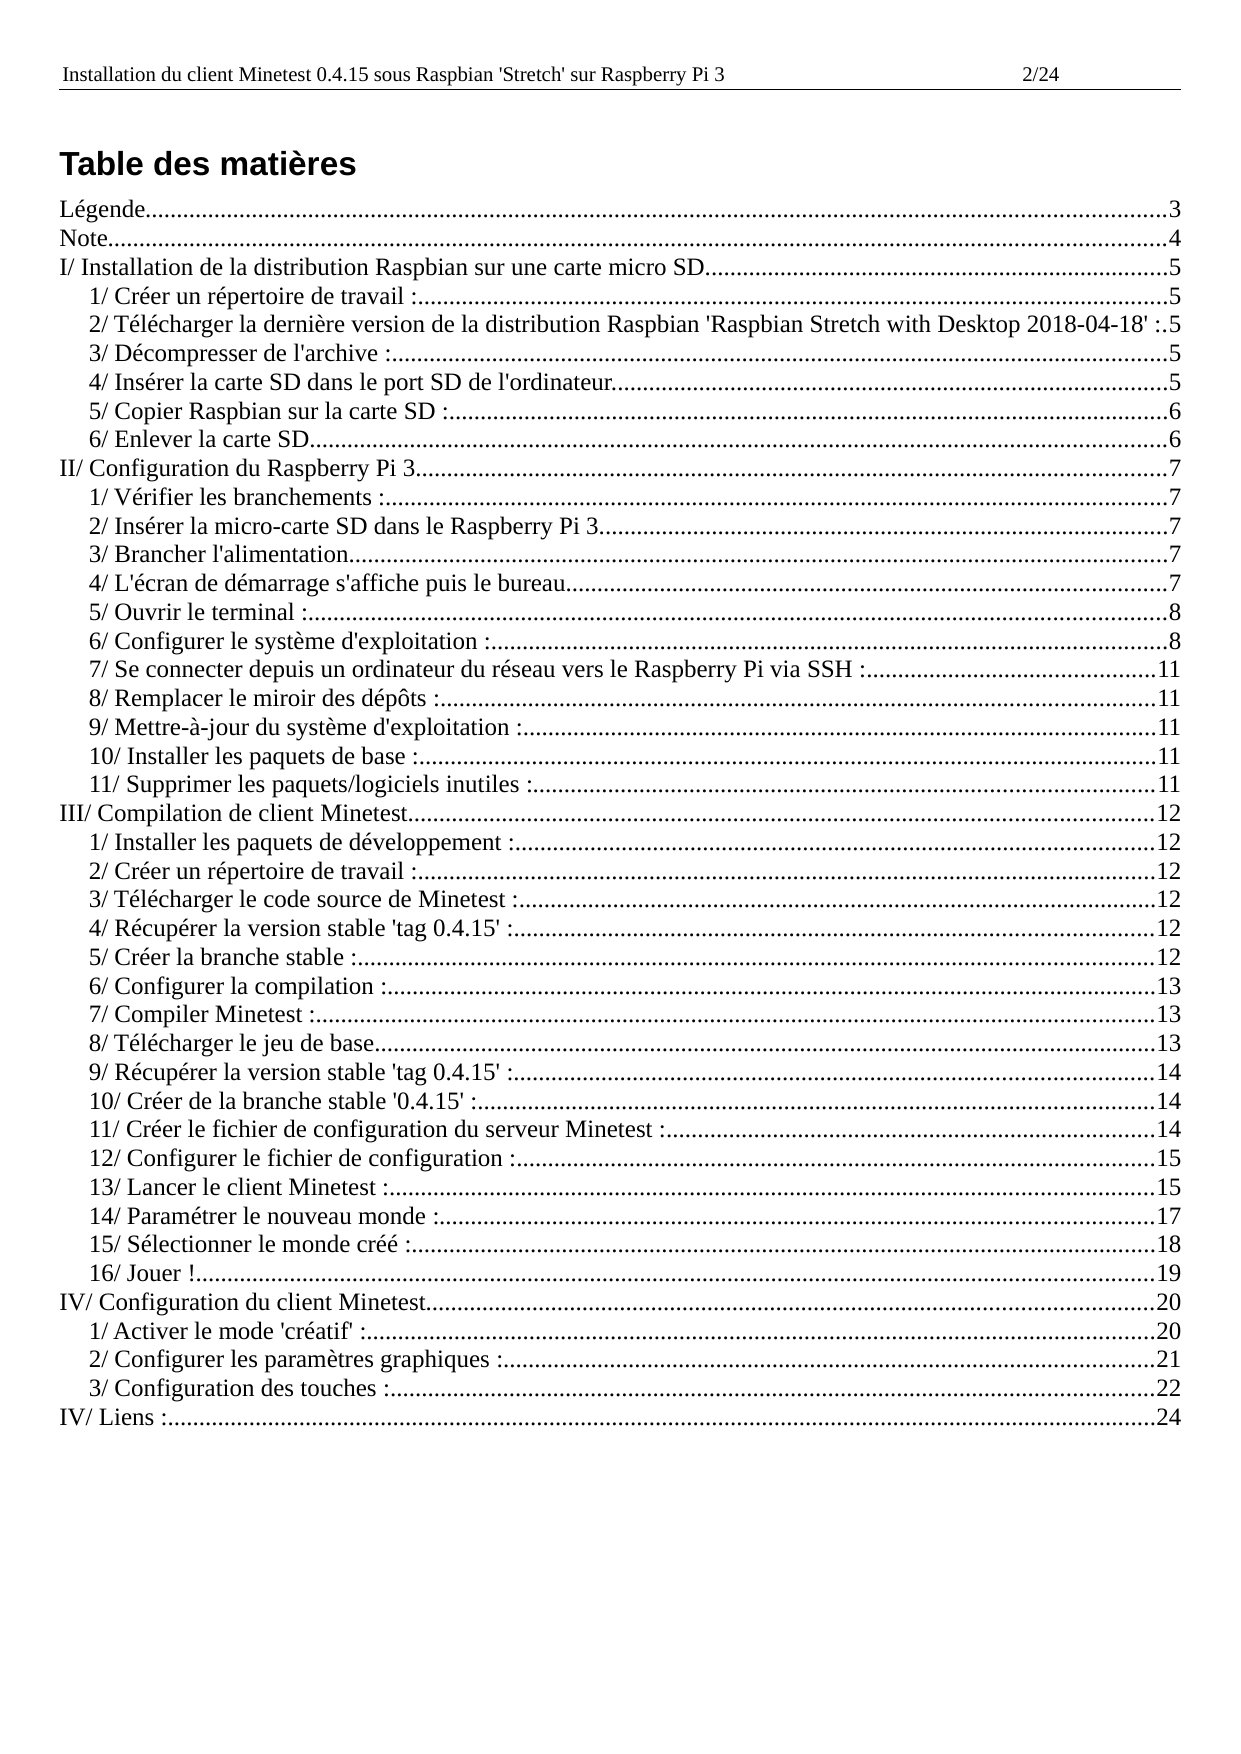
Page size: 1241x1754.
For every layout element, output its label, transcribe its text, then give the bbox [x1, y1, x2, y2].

text 7/ Se connecter depuis un ordinateur du réseau vers le Raspberry Pi via SSH : 11 [88, 654, 1181, 683]
text 5/ Créer la branche stable : 12 [88, 942, 1181, 971]
text 16/ Jouer ! 19 [88, 1258, 1181, 1287]
text 15/ Sélectionner le monde créé : 18 [88, 1229, 1181, 1258]
text 1/ Activer le mode 'créatif' : 20 [88, 1316, 1181, 1344]
text 13/ Lancer le client Minetest : 15 [88, 1172, 1181, 1201]
text II/ Configuration du Raspberry Pi 3. 7 [59, 453, 1181, 482]
text 6/ Configurer la compilation : 13 [88, 971, 1181, 999]
text 11/ Supprimer les paquets/logiciels inutiles : 11 [88, 769, 1181, 798]
text 6/ Configurer le système d'exploitation : 8 [88, 626, 1181, 654]
text IV/ Liens : 24 [59, 1402, 1181, 1431]
text 8/ Remplacer le miroir des dépôts : 11 [88, 683, 1181, 712]
text I/ Installation de la distribution Raspbian sur une carte micro SD. 5 [59, 252, 1181, 281]
text 3/ Brancher l'alimentation. 7 [88, 539, 1181, 568]
text 12/ Configurer le fichier de configuration : 15 [88, 1143, 1181, 1172]
text 2/ Télécharger la dernière version de la distribution Raspbian 'Raspbian Stretch with Desktop 2018-04-18' : 5 [88, 309, 1181, 338]
text 2/ Configurer les paramètres graphiques : 21 [88, 1344, 1181, 1373]
text 9/ Mettre-à-jour du système d'exploitation : 11 [88, 712, 1181, 741]
text III/ Compilation de client Minetest. 12 [59, 798, 1181, 827]
text Légende 3 [59, 194, 1181, 223]
text 5/ Ouvrir le terminal : 8 [88, 597, 1181, 626]
text 3/ Configuration des touches : 22 [88, 1373, 1181, 1402]
text 10/ Créer de la branche stable '0.4.15' : 14 [88, 1086, 1181, 1114]
text 3/ Télécharger le code source de Minetest : 12 [88, 884, 1181, 913]
text 2/ Créer un répertoire de travail : 12 [88, 856, 1181, 884]
text 14/ Paramétrer le nouveau monde : 17 [88, 1201, 1181, 1229]
text 4/ Insérer la carte SD dans le port SD de l'ordinateur. 5 [88, 367, 1181, 396]
text Note 4 [59, 223, 1181, 252]
text 9/ Récupérer la version stable 'tag 0.4.15' : 14 [88, 1057, 1181, 1086]
subtitle Table des matières [59, 143, 1181, 182]
text 11/ Créer le fichier de configuration du serveur Minetest : 14 [88, 1114, 1181, 1143]
text 1/ Vérifier les branchements : 7 [88, 482, 1181, 511]
text 5/ Copier Raspbian sur la carte SD : 6 [88, 396, 1181, 424]
text 2/ Insérer la micro-carte SD dans le Raspberry Pi 3. 7 [88, 511, 1181, 539]
text 4/ L'écran de démarrage s'affiche puis le bureau. 7 [88, 568, 1181, 597]
text 4/ Récupérer la version stable 'tag 0.4.15' : 12 [88, 913, 1181, 942]
text 1/ Installer les paquets de développement : 12 [88, 827, 1181, 856]
text 10/ Installer les paquets de base : 11 [88, 741, 1181, 769]
text 8/ Télécharger le jeu de base. 13 [88, 1028, 1181, 1057]
text 1/ Créer un répertoire de travail : 5 [88, 281, 1181, 309]
text IV/ Configuration du client Minetest. 20 [59, 1287, 1181, 1316]
text 6/ Enlever la carte SD. 6 [88, 424, 1181, 453]
text 7/ Compiler Minetest : 13 [88, 999, 1181, 1028]
text 3/ Décompresser de l'archive : 5 [88, 338, 1181, 367]
